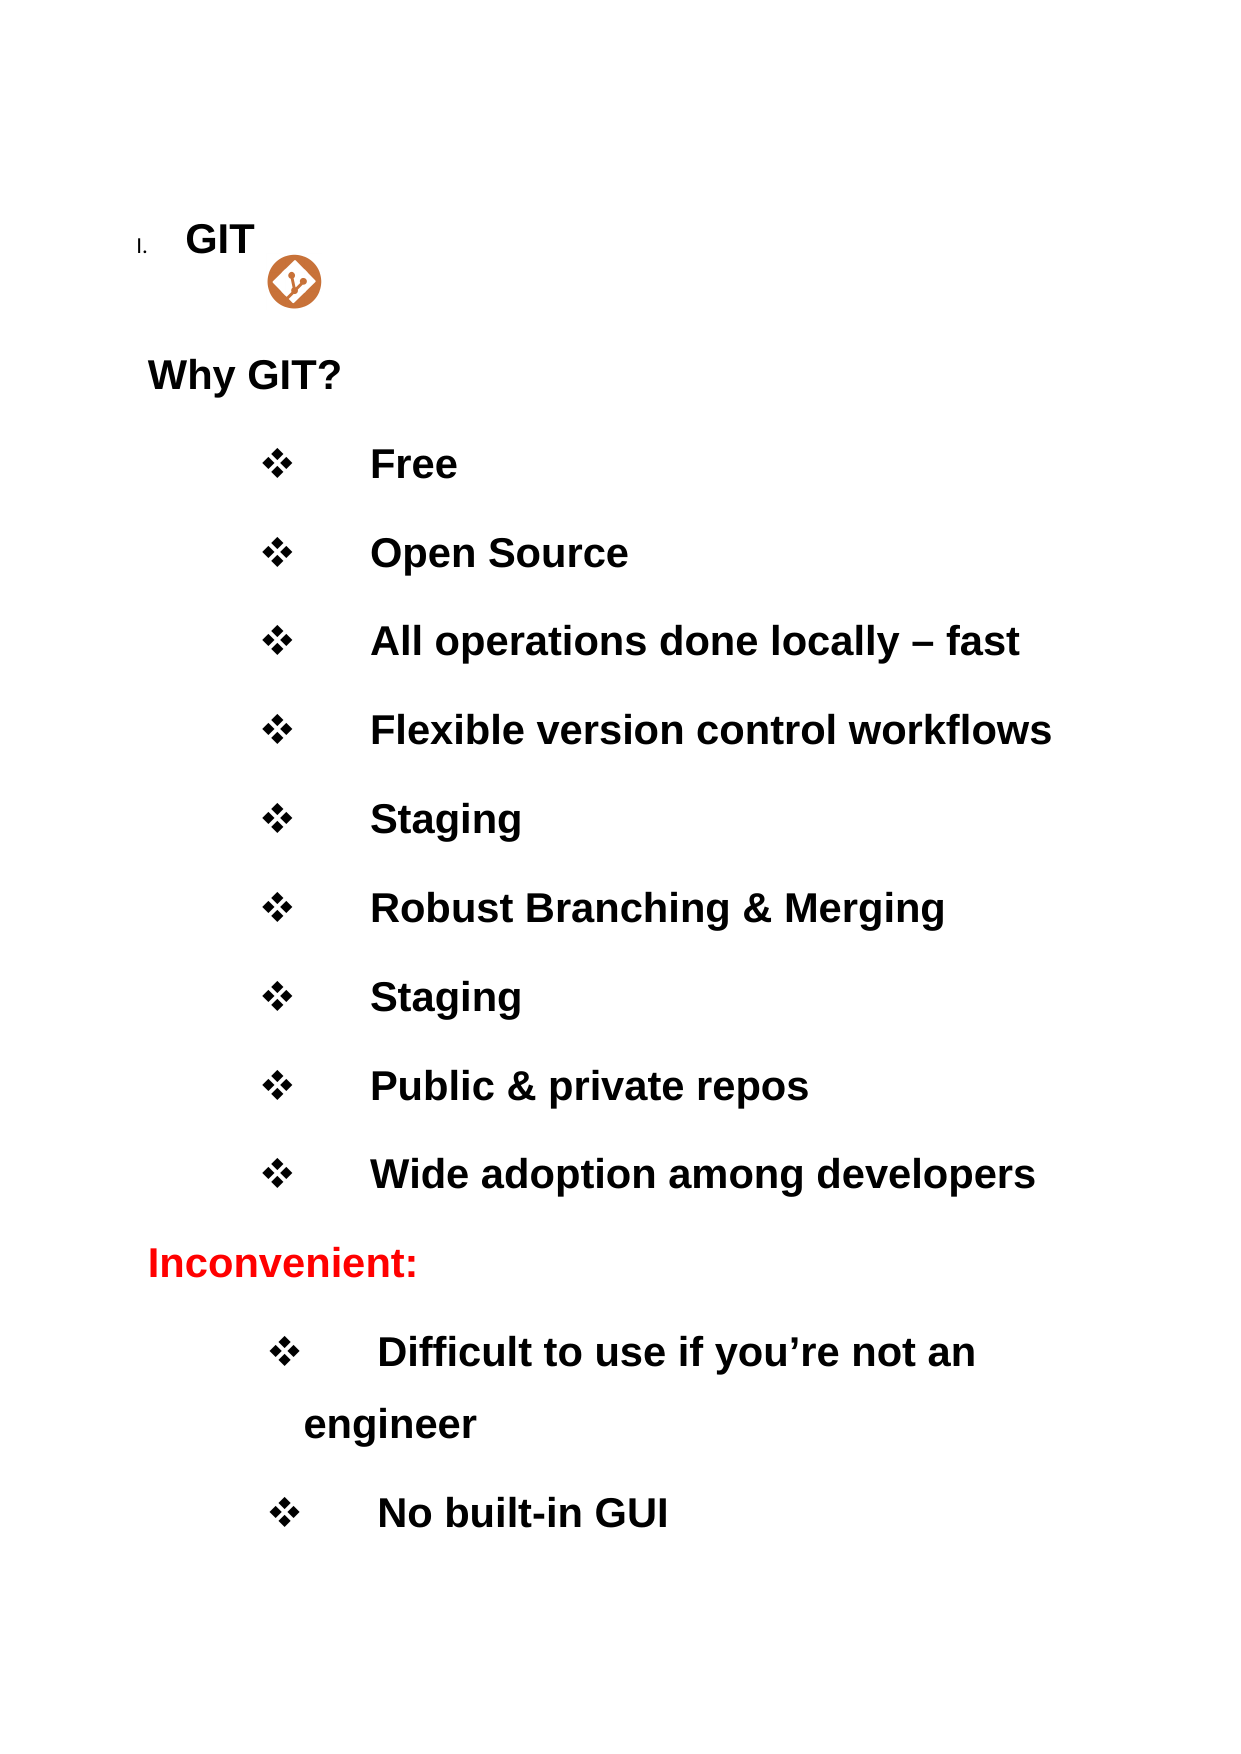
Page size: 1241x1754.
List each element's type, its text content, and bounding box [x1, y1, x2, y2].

list Public & private repos [258, 1061, 1093, 1109]
list Free [258, 439, 1093, 487]
list Flexible version control workflows [258, 706, 1093, 754]
list Open Source [258, 528, 1093, 576]
list Staging [258, 794, 1093, 843]
list No built-in GUI [266, 1488, 1093, 1536]
list Staging [258, 972, 1093, 1020]
list Robust Branching & Merging [258, 883, 1093, 931]
list Difficult to use if you’re not an engineer [266, 1327, 1093, 1447]
list All operations done locally – fast [258, 617, 1093, 665]
text Inconvenient: [148, 1239, 1093, 1287]
list GIT [148, 214, 1093, 310]
text Why GIT? [148, 351, 1093, 398]
list Wide adoption among developers [258, 1150, 1093, 1198]
